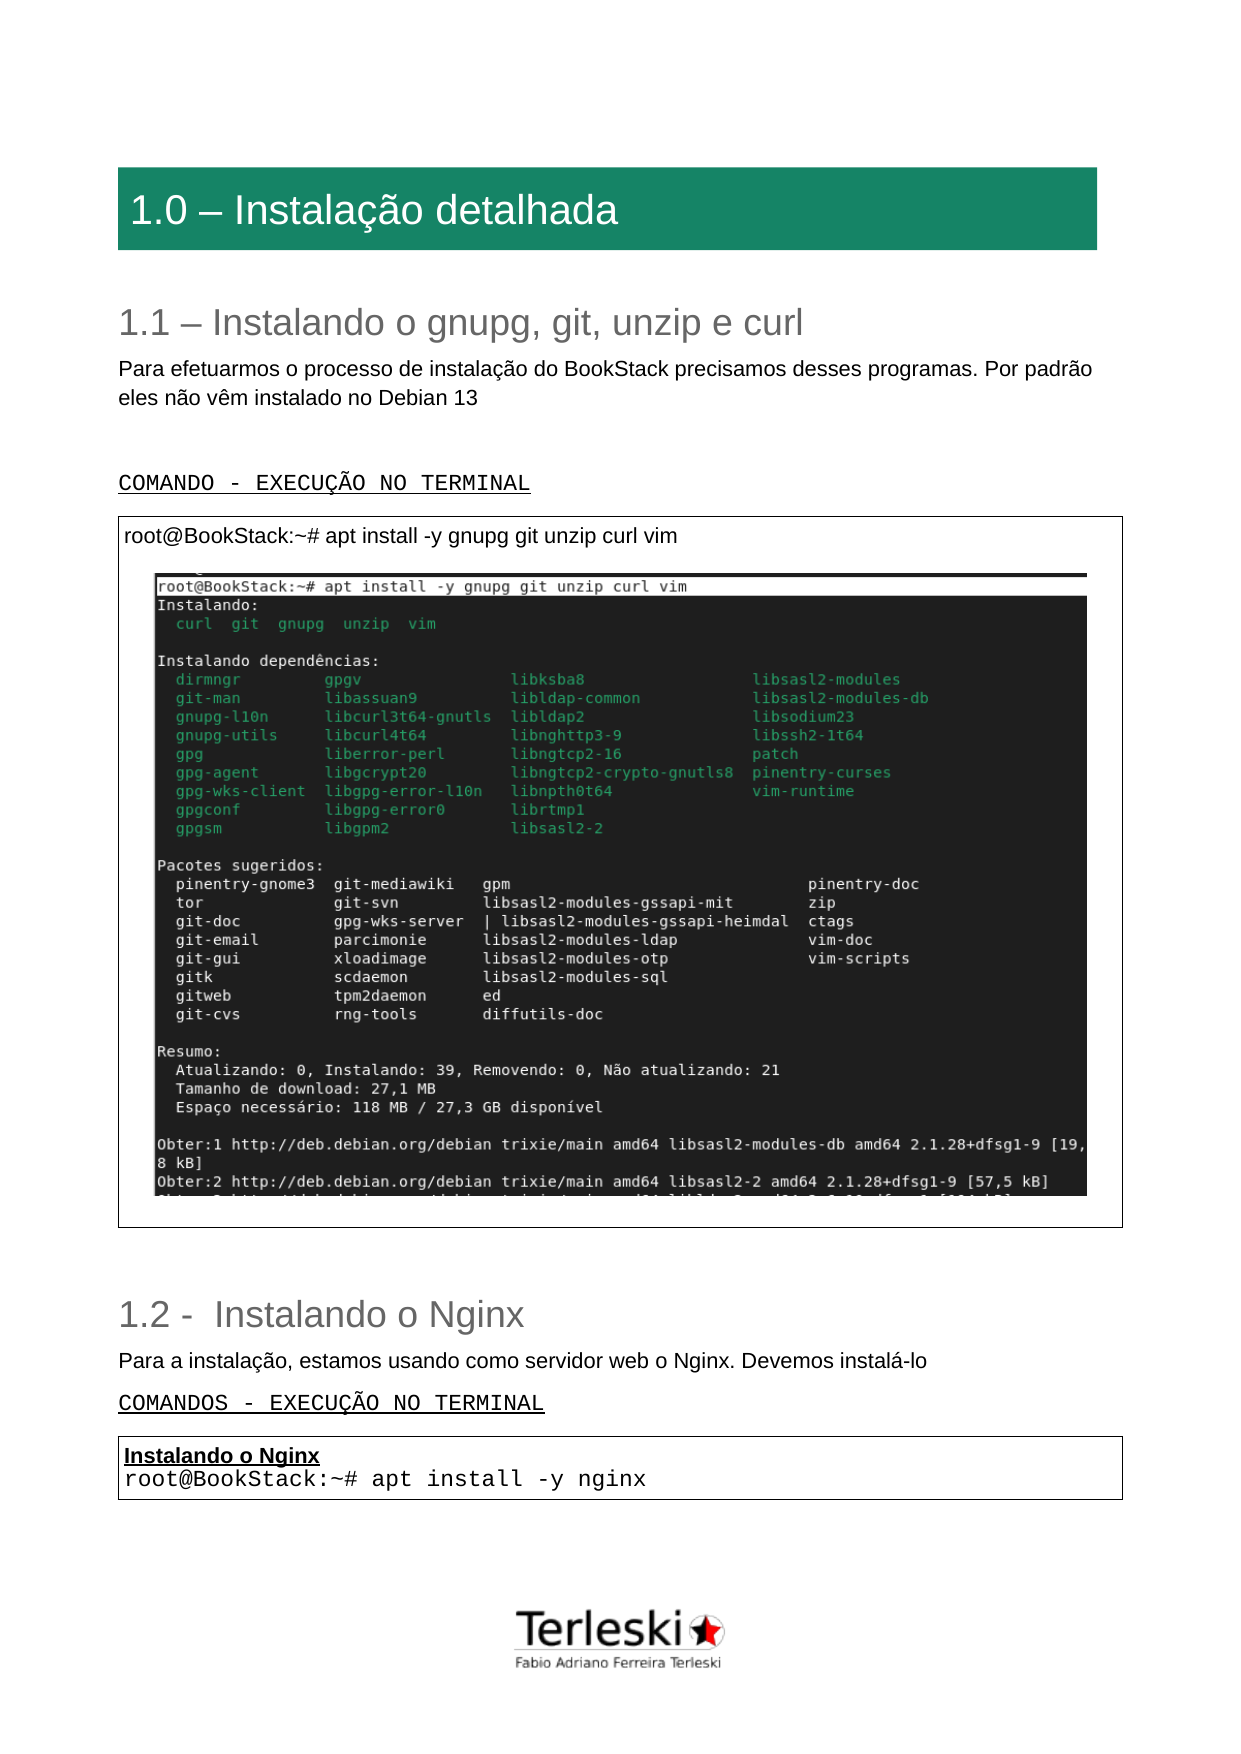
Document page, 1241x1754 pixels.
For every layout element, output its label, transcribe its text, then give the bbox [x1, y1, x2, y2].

table_header root@BookStack:~# apt install -y gnupg git unzip curl vim [119, 517, 1122, 1227]
text COMANDO - EXECUÇÃO NO TERMINAL [118, 472, 1122, 498]
table_header Instalando o Nginx root@BookStack:~# apt install -y nginx [119, 1437, 1122, 1499]
text Para efetuarmos o processo de instalação do BookStack precisamos desses programas. Por padrão eles não vêm instalado no Debian 13 [118, 356, 1122, 410]
picture [153, 573, 1087, 1196]
picture [513, 1607, 727, 1673]
subtitle 1.2 - Instalando o Nginx [118, 1292, 1122, 1335]
text COMANDOS - EXECUÇÃO NO TERMINAL [118, 1391, 1122, 1417]
text Para a instalação, estamos usando como servidor web o Nginx. Devemos instalá-lo [118, 1348, 1122, 1373]
subtitle 1.1 – Instalando o gnupg, git, unzip e curl [118, 300, 1122, 343]
